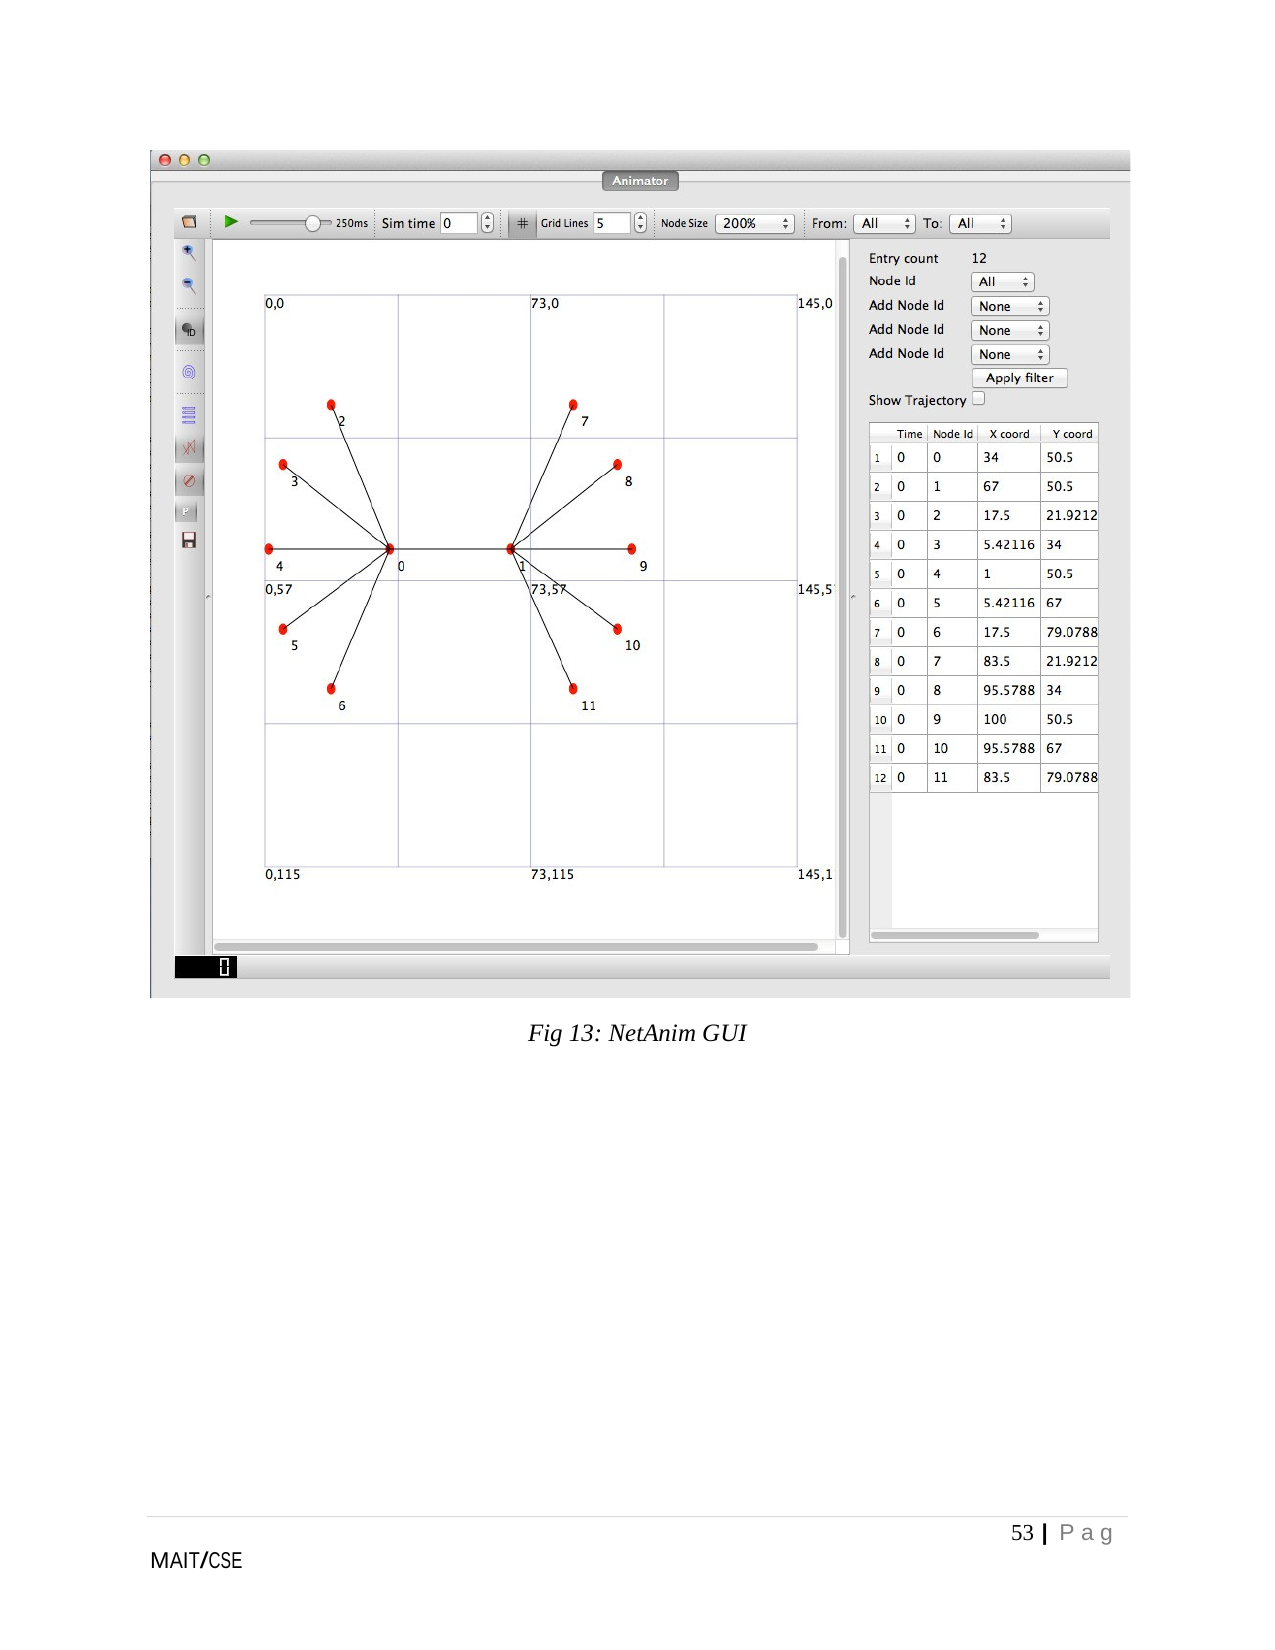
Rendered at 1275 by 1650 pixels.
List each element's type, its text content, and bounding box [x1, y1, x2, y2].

picture [150, 150, 1131, 998]
text Fig 13: NetAnim GUI [348, 1018, 927, 1047]
